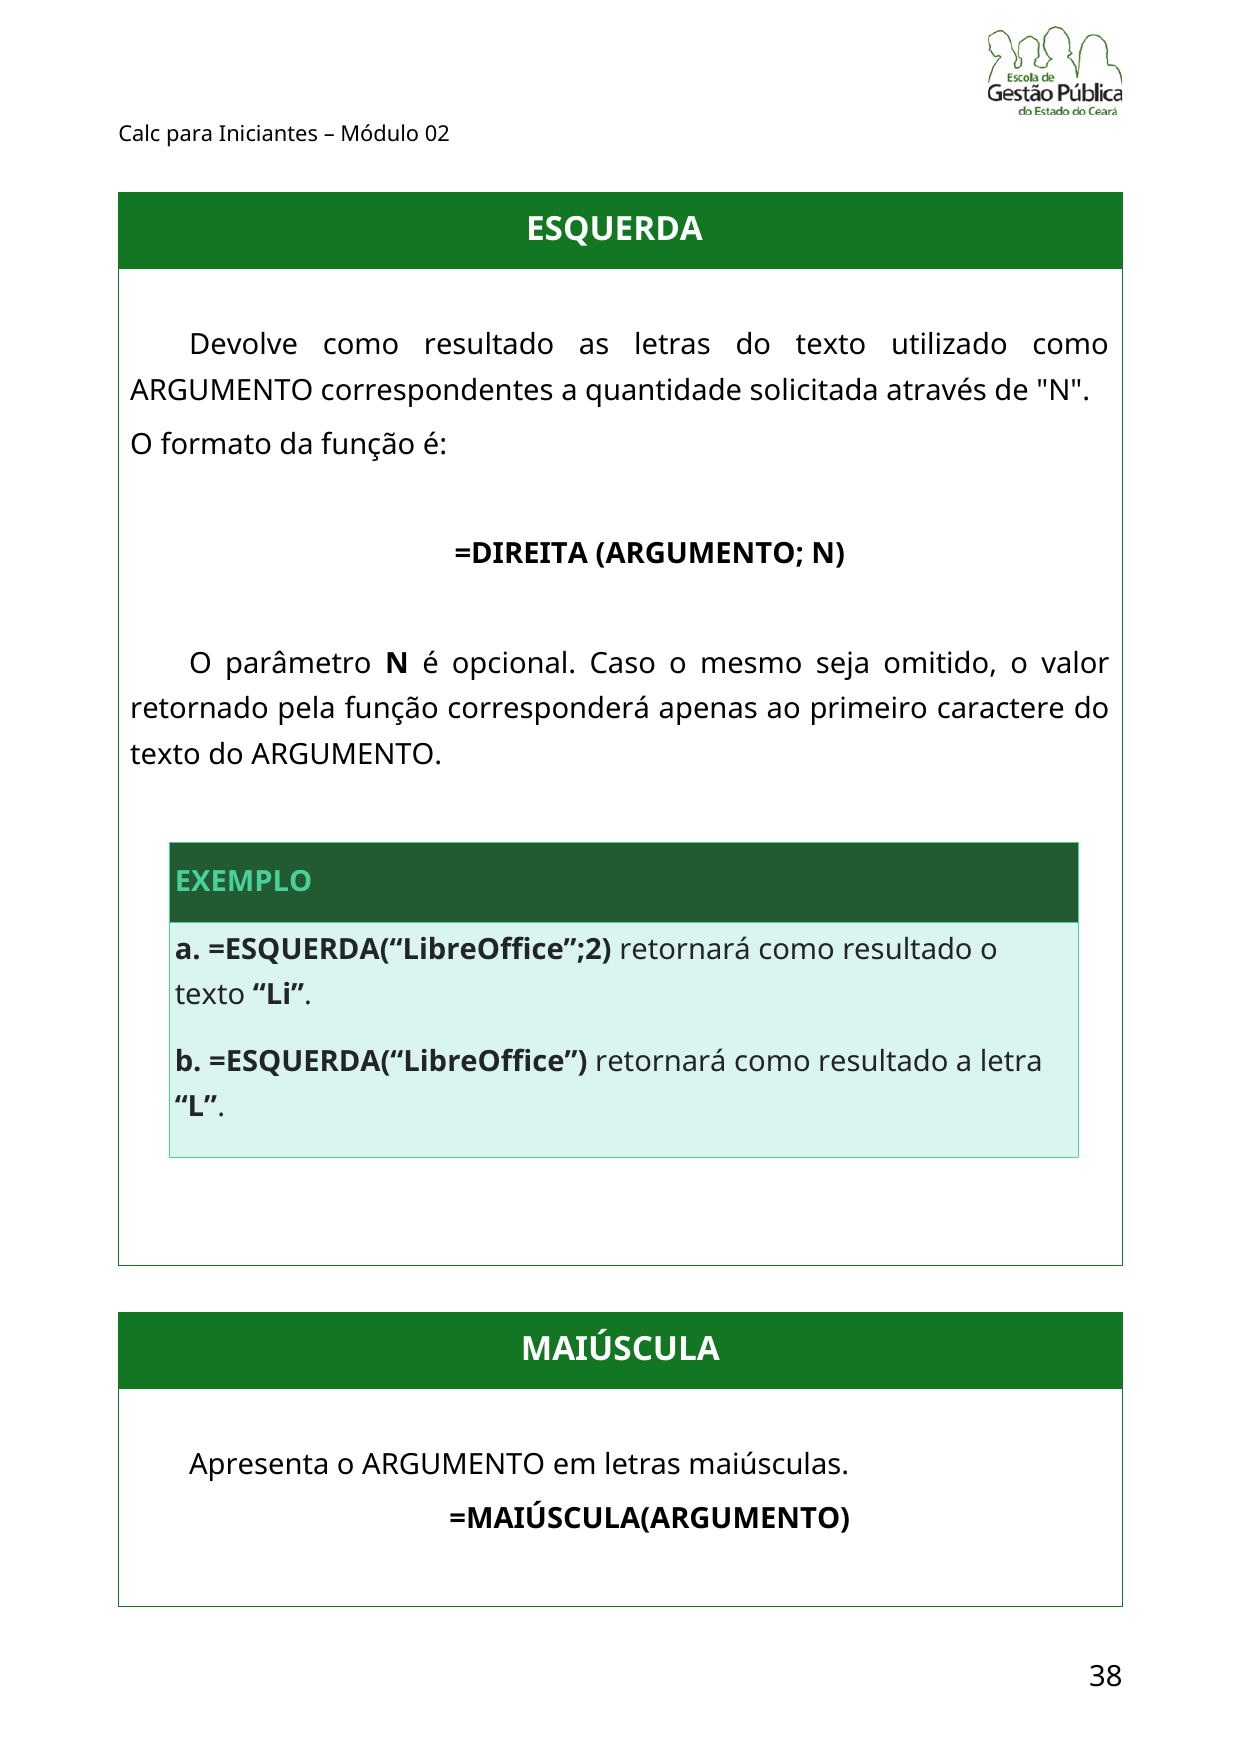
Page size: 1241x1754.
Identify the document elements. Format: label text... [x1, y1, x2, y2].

table_cell Apresenta o ARGUMENTO em letras maiúsculas. =MAIÚSCULA(ARGUMENTO) [119, 1389, 1122, 1606]
table_cell Devolve como resultado as letras do texto utilizado como ARGUMENTO correspondentes a quantidade solicitada através de "N". O formato da função é: =DIREITA (ARGUMENTO; N) O parâmetro N é opcional. Caso o mesmo seja omitido, o valor retornado pela função corresponderá apenas ao primeiro caractere do texto do ARGUMENTO. [119, 269, 1122, 1265]
table_header EXEMPLO [170, 843, 1078, 922]
table_header ESQUERDA [119, 193, 1122, 268]
picture [118, 26, 1123, 115]
table_cell a. =ESQUERDA(“LibreOffice”;2) retornará como resultado o texto “Li”. b. =ESQUERDA(“LibreOffice”) retornará como resultado a letra “L”. [170, 923, 1078, 1157]
table_header MAIÚSCULA [119, 1313, 1122, 1388]
